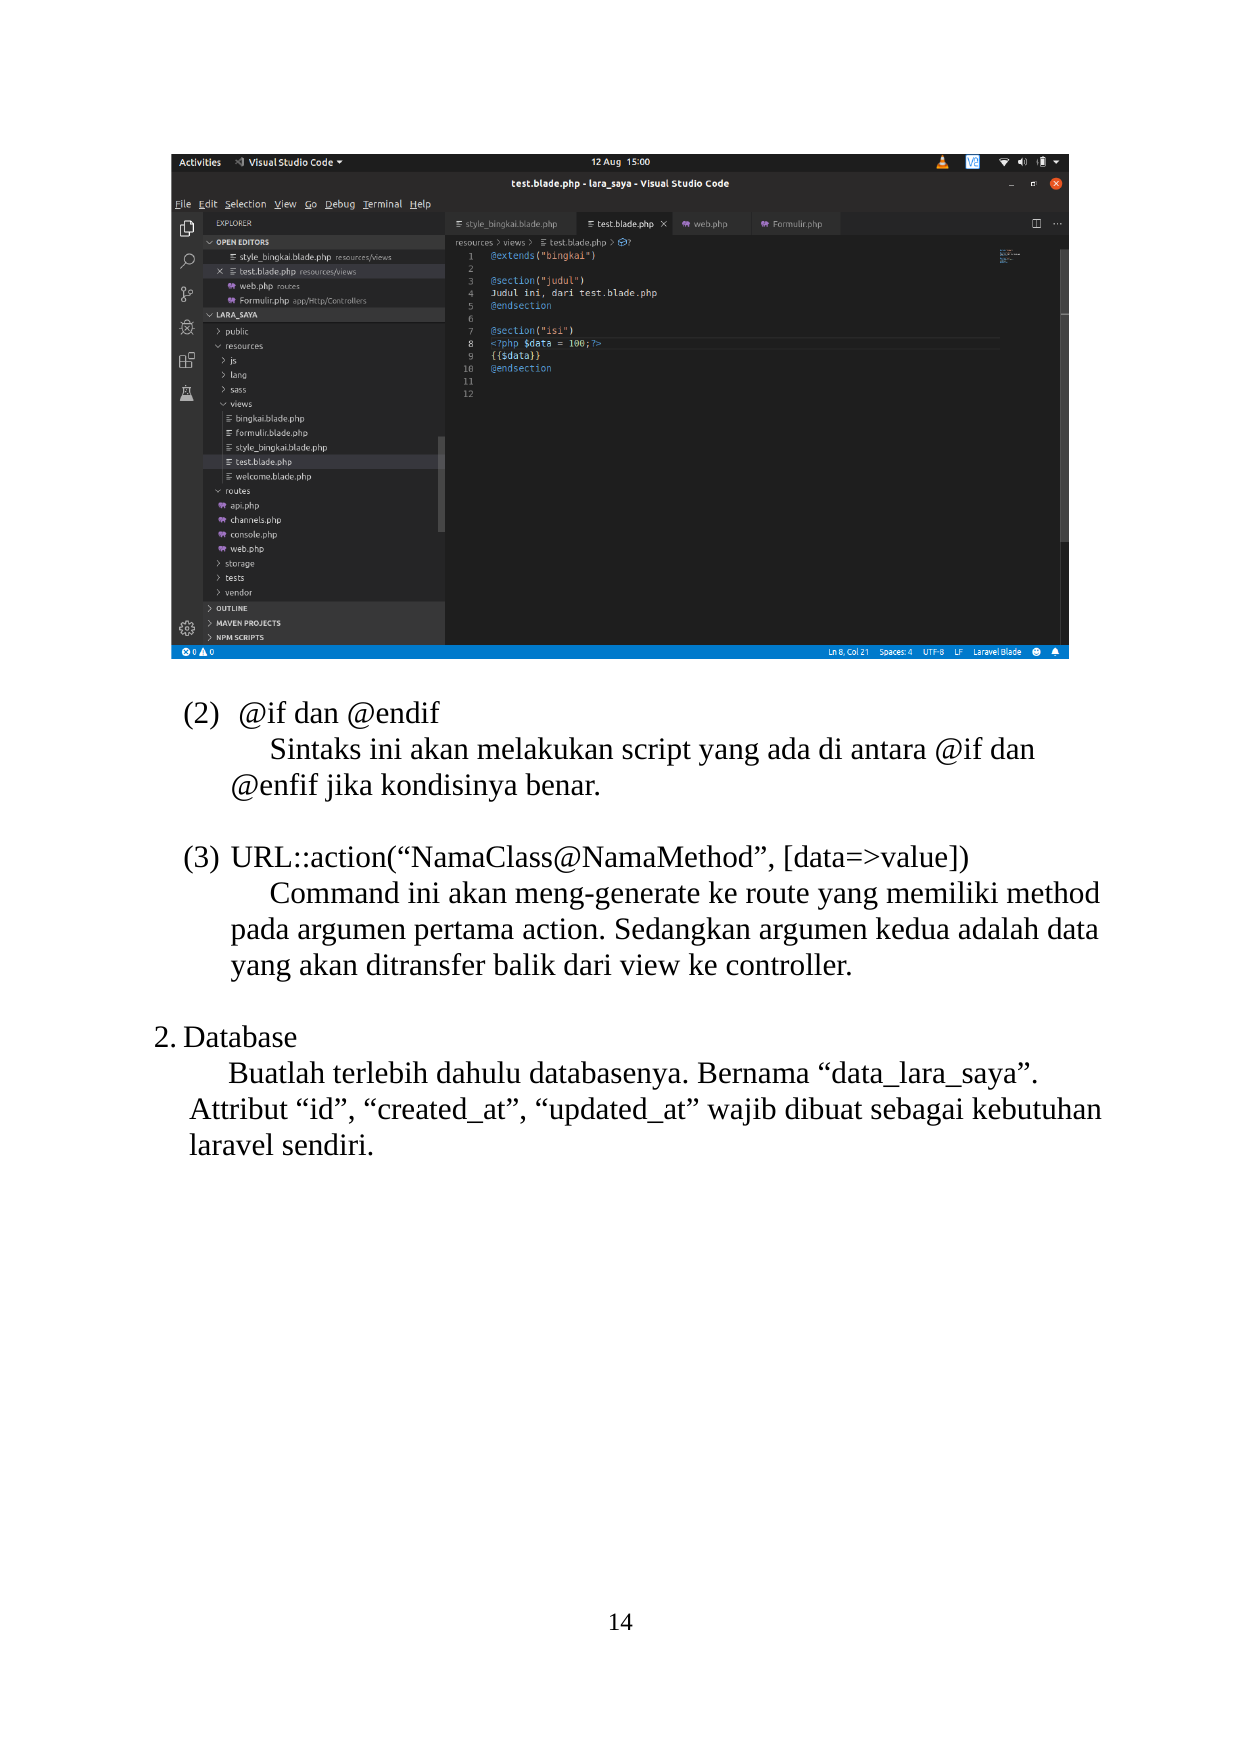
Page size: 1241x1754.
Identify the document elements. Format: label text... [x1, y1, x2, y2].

list Buatlah terlebih dahulu databasenya. Bernama “data_lara_saya”. [189, 1054, 1122, 1090]
list Command ini akan meng-generate ke route yang memiliki method pada argumen pertama action. Sedangkan argumen kedua adalah data yang akan ditransfer balik dari view ke controller. [183, 874, 1122, 982]
picture [171, 154, 1069, 659]
list URL::action(“NamaClass@NamaMethod”, [data=>value]) [183, 838, 1122, 874]
list Sintaks ini akan melakukan script yang ada di antara @if dan @enfif jika kondisinya benar. [183, 731, 1122, 802]
list @if dan @endif [183, 694, 1122, 731]
list Attribut “id”, “created_at”, “updated_at” wajib dibuat sebagai kebutuhan laravel sendiri. [189, 1090, 1122, 1162]
list Database [153, 1018, 1122, 1054]
